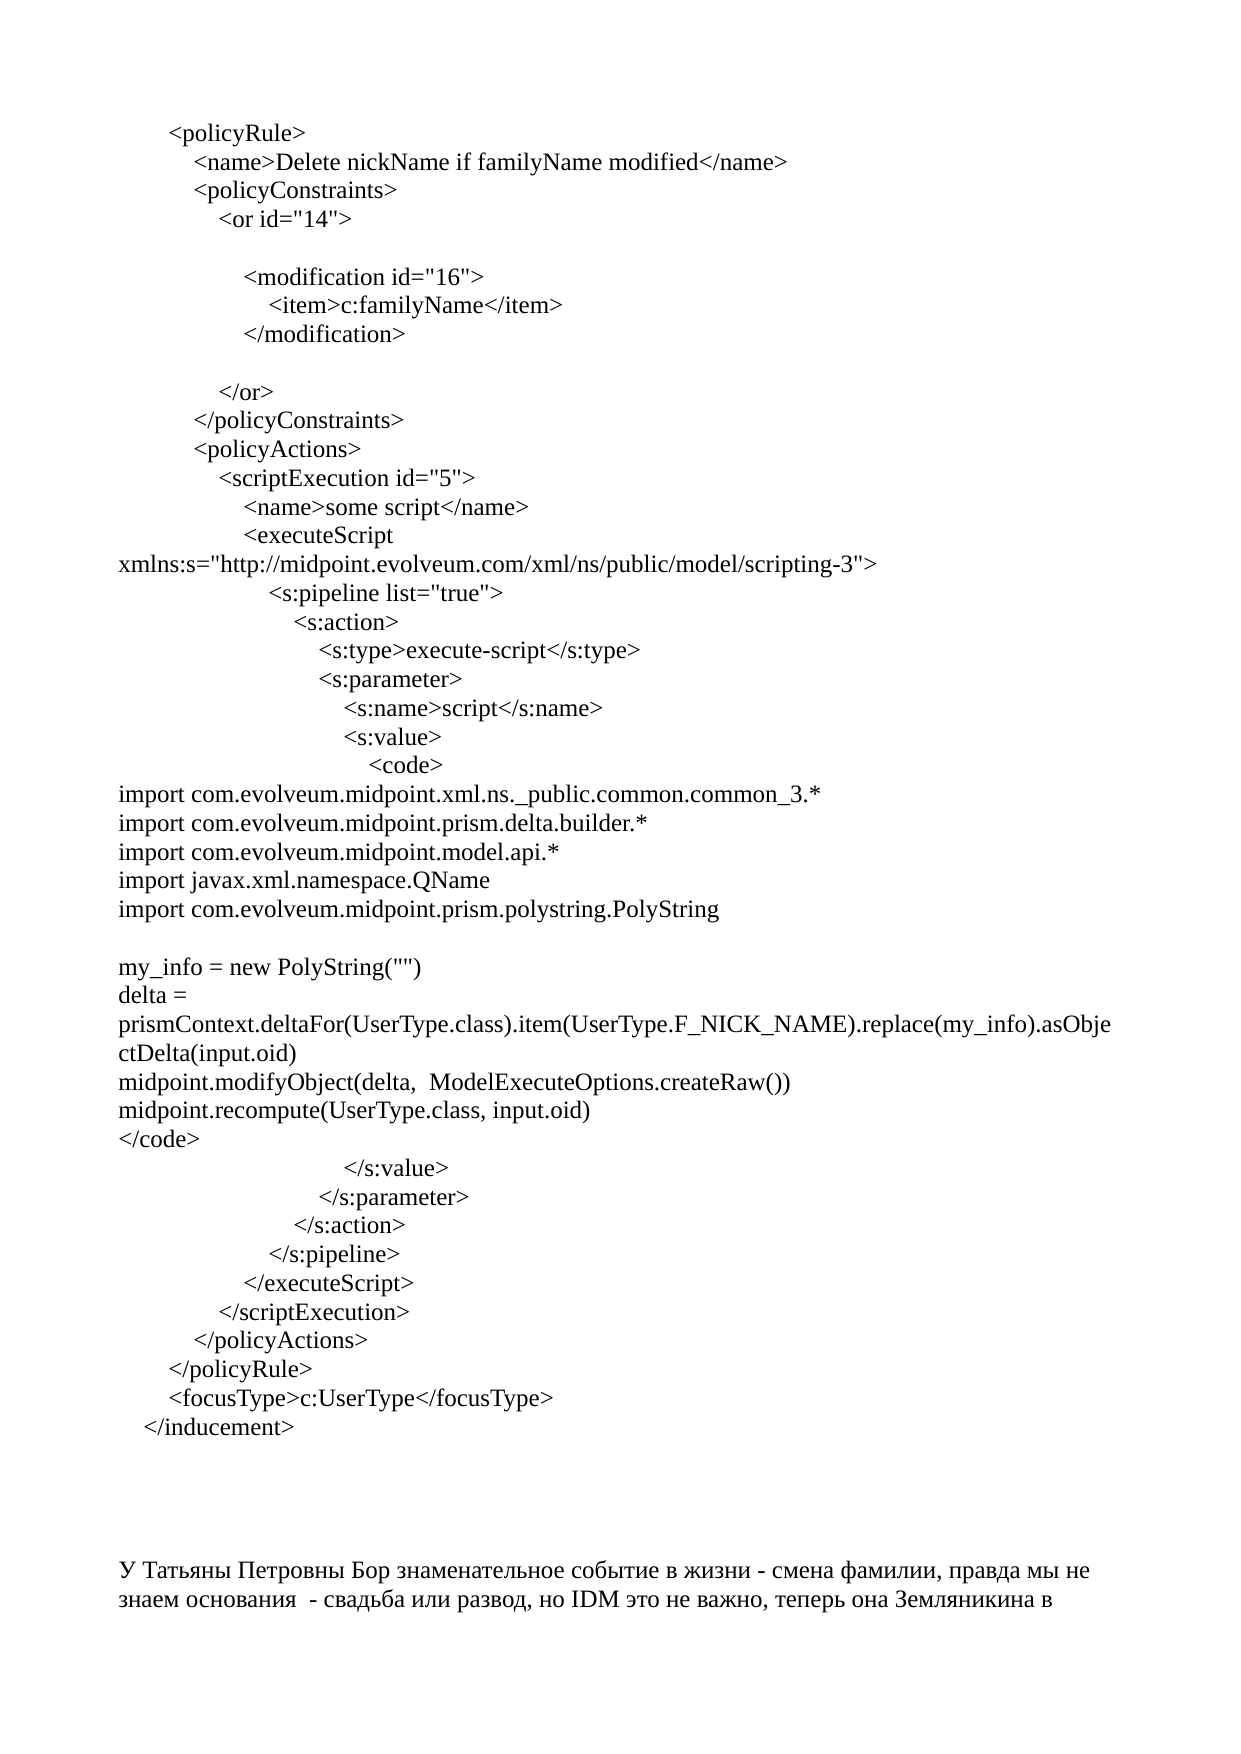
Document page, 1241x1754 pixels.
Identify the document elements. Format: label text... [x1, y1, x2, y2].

text import com.evolveum.midpoint.prism.delta.builder.* [118, 808, 1122, 837]
text import com.evolveum.midpoint.model.api.* [118, 837, 1122, 866]
text delta = prismContext.deltaFor(UserType.class).item(UserType.F_NICK_NAME).replace(my_info).asObjectDelta(input.oid) [118, 981, 1122, 1067]
text my_info = new PolyString("") [118, 952, 1122, 981]
text <name>Delete nickName if familyName modified</name> [118, 147, 1122, 176]
text midpoint.modifyObject(delta, ModelExecuteOptions.createRaw()) [118, 1067, 1122, 1096]
text <policyRule> [118, 118, 1122, 147]
text </policyConstraints> [118, 406, 1122, 434]
text </scriptExecution> [118, 1297, 1122, 1326]
text <or id="14"> [118, 204, 1122, 233]
text </or> [118, 377, 1122, 406]
text </policyActions> [118, 1326, 1122, 1354]
text <scriptExecution id="5"> [118, 463, 1122, 492]
text </s:pipeline> [118, 1239, 1122, 1268]
text <s:action> [118, 607, 1122, 636]
text <s:type>execute-script</s:type> [118, 636, 1122, 664]
text <s:pipeline list="true"> [118, 578, 1122, 607]
text У Татьяны Петровны Бор знаменательное событие в жизни - смена фамилии, правда мы не знаем основания - свадьба или развод, но IDM это не важно, теперь она Земляникина в [118, 1556, 1122, 1613]
text </s:value> [118, 1153, 1122, 1182]
text </modification> [118, 319, 1122, 348]
text <policyActions> [118, 434, 1122, 463]
text </policyRule> [118, 1354, 1122, 1383]
text </inducement> [118, 1412, 1122, 1441]
text <name>some script</name> [118, 492, 1122, 521]
text <modification id="16"> [118, 262, 1122, 291]
text <s:parameter> [118, 664, 1122, 693]
text </s:action> [118, 1211, 1122, 1239]
text import com.evolveum.midpoint.prism.polystring.PolyString [118, 894, 1122, 923]
text <s:name>script</s:name> [118, 693, 1122, 722]
text </code> [118, 1124, 1122, 1153]
text import com.evolveum.midpoint.xml.ns._public.common.common_3.* [118, 779, 1122, 808]
text <s:value> [118, 722, 1122, 751]
text </executeScript> [118, 1268, 1122, 1297]
text <policyConstraints> [118, 176, 1122, 204]
text midpoint.recompute(UserType.class, input.oid) [118, 1096, 1122, 1124]
text <code> [118, 751, 1122, 779]
text </s:parameter> [118, 1182, 1122, 1211]
text import javax.xml.namespace.QName [118, 866, 1122, 894]
text <focusType>c:UserType</focusType> [118, 1383, 1122, 1412]
text <executeScript xmlns:s="http://midpoint.evolveum.com/xml/ns/public/model/scripting-3"> [118, 521, 1122, 578]
text <item>c:familyName</item> [118, 291, 1122, 319]
